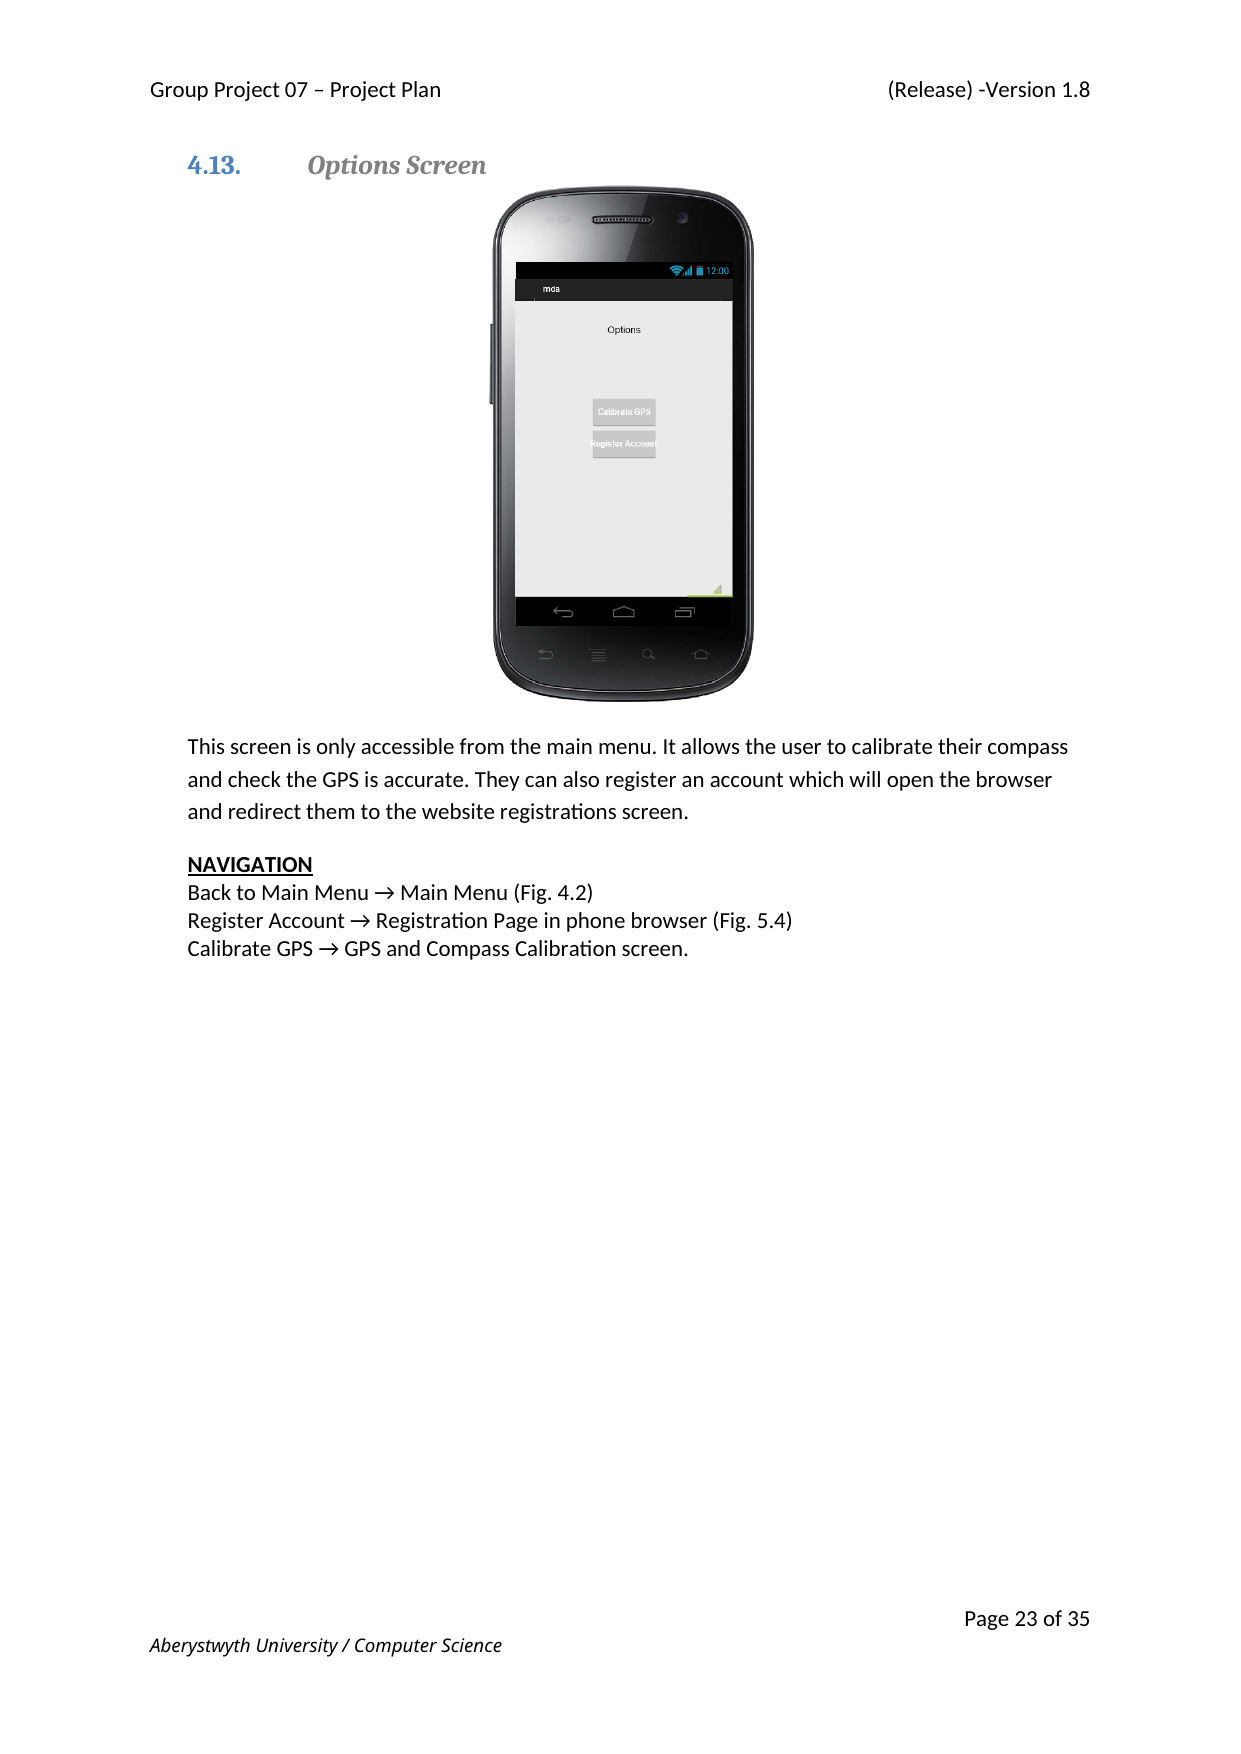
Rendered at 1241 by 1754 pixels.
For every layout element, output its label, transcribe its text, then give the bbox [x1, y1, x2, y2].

text NAVIGATION [187, 850, 1090, 878]
subtitle Options Screen [187, 150, 1090, 181]
text Register Account → Registration Page in phone browser (Fig. 5.4) [187, 906, 1090, 934]
text This screen is only accessible from the main menu. It allows the user to calibrate their compass and check the GPS is accurate. They can also register an account which will open the browser and redirect them to the website registrations screen. [187, 732, 1090, 825]
text Back to Main Menu → Main Menu (Fig. 4.2) [187, 878, 1090, 906]
text Calibrate GPS → GPS and Compass Calibration screen. [187, 934, 1090, 962]
